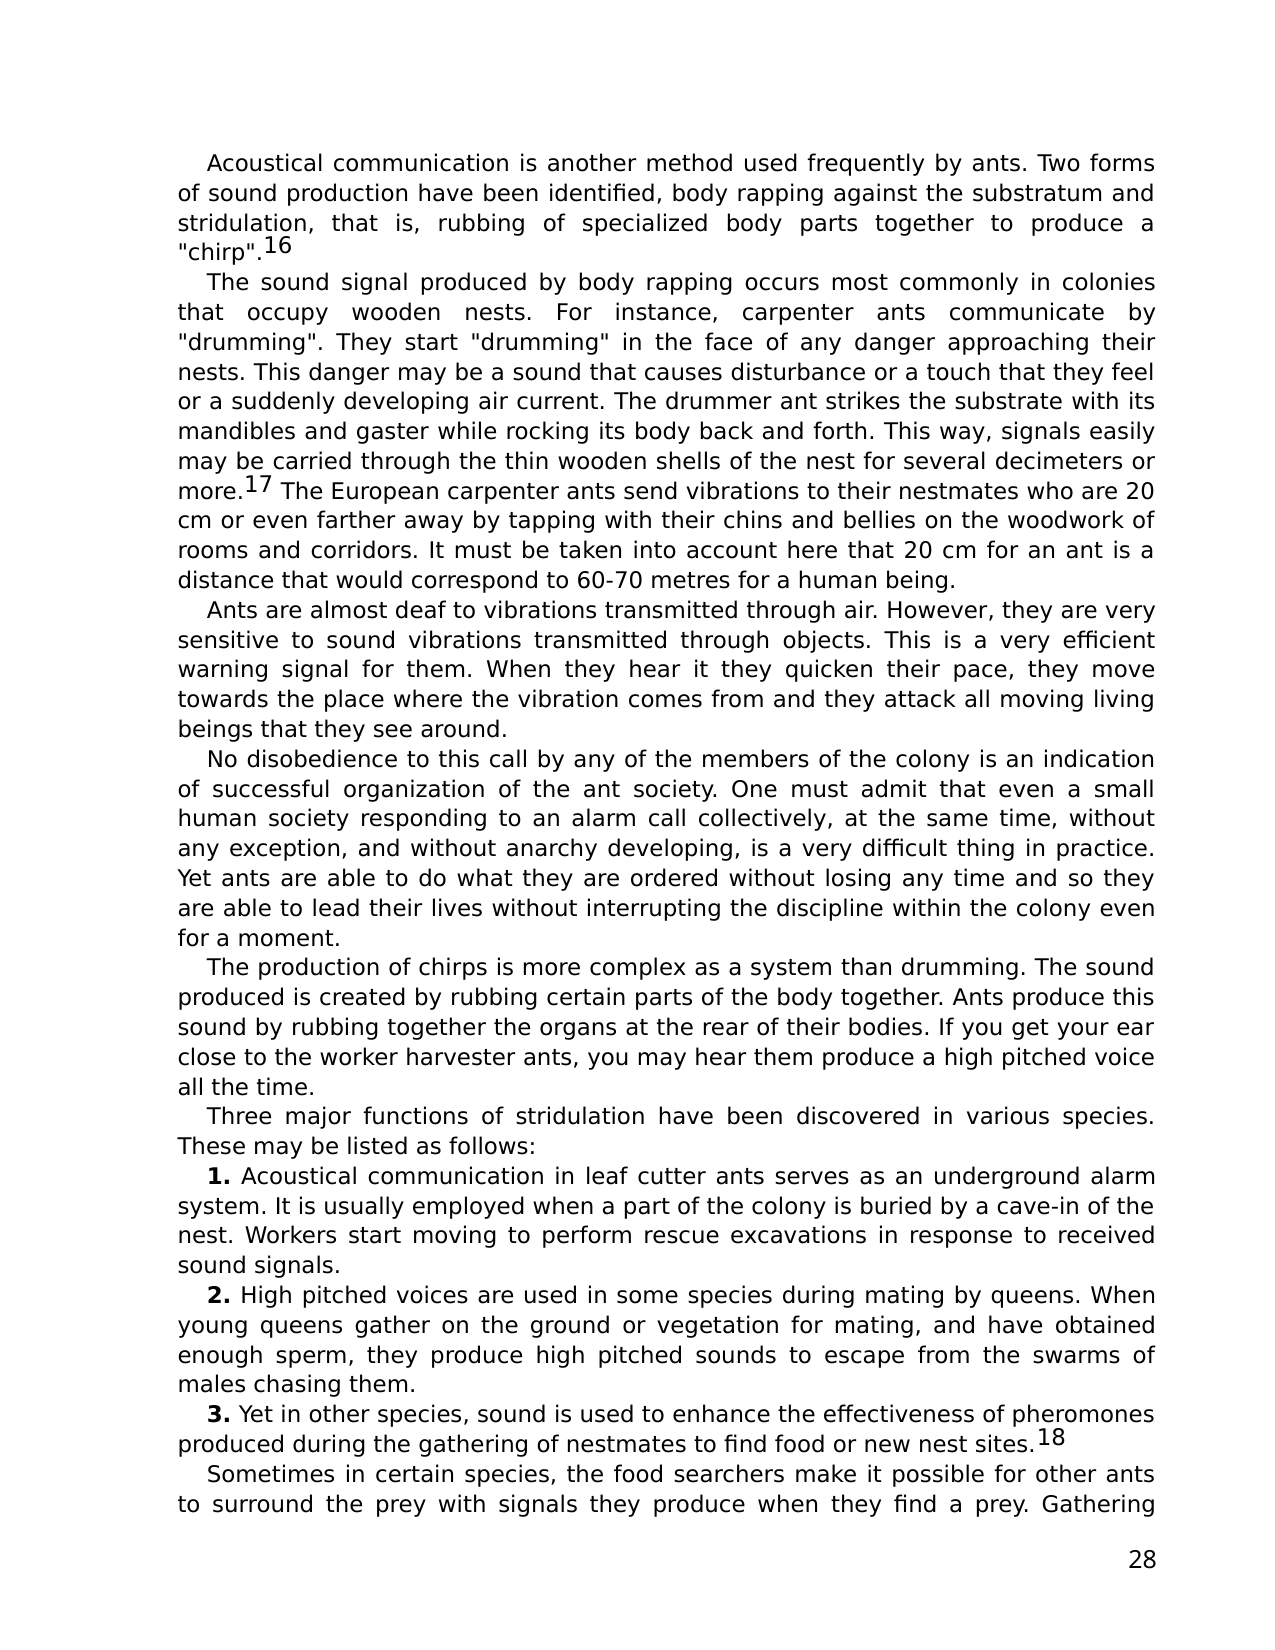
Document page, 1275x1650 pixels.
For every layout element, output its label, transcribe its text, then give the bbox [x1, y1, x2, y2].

text 1. Acoustical communication in leaf cutter ants serves as an underground alarm system. It is usually employed when a part of the colony is buried by a cave-in of the nest. Workers start moving to perform rescue excavations in response to received sound signals. [177, 1161, 1157, 1280]
text 2. High pitched voices are used in some species during mating by queens. When young queens gather on the ground or vegetation for mating, and have obtained enough sperm, they produce high pitched sounds to escape from the swarms of males chasing them. [177, 1280, 1157, 1399]
text Ants are almost deaf to vibrations transmitted through air. However, they are very sensitive to sound vibrations transmitted through objects. This is a very efficient warning signal for them. When they hear it they quicken their pace, they move towards the place where the vibration comes from and they attack all moving living beings that they see around. [177, 594, 1157, 743]
text The sound signal produced by body rapping occurs most commonly in colonies that occupy wooden nests. For instance, carpenter ants communicate by "drumming". They start "drumming" in the face of any danger approaching their nests. This danger may be a sound that causes disturbance or a touch that they feel or a suddenly developing air current. The drummer ant strikes the substrate with its mandibles and gaster while rocking its body back and forth. This way, signals easily may be carried through the thin wooden shells of the nest for several decimeters or more.17 The European carpenter ants send vibrations to their nestmates who are 20 cm or even farther away by tapping with their chins and bellies on the woodwork of rooms and corridors. It must be taken into account here that 20 cm for an ant is a distance that would correspond to 60-70 metres for a human being. [177, 267, 1157, 594]
text Three major functions of stridulation have been discovered in various species. These may be listed as follows: [177, 1101, 1157, 1161]
text 3. Yet in other species, sound is used to enhance the effectiveness of pheromones produced during the gathering of nestmates to find food or new nest sites.18 [177, 1399, 1157, 1458]
text The production of chirps is more complex as a system than drumming. The sound produced is created by rubbing certain parts of the body together. Ants produce this sound by rubbing together the organs at the rear of their bodies. If you get your ear close to the worker harvester ants, you may hear them produce a high pitched voice all the time. [177, 952, 1157, 1101]
text No disobedience to this call by any of the members of the colony is an indication of successful organization of the ant society. One must admit that even a small human society responding to an alarm call collectively, at the same time, without any exception, and without anarchy developing, is a very difficult thing in practice. Yet ants are able to do what they are ordered without losing any time and so they are able to lead their lives without interrupting the discipline within the colony even for a moment. [177, 743, 1157, 952]
text Acoustical communication is another method used frequently by ants. Two forms of sound production have been identified, body rapping against the substratum and stridulation, that is, rubbing of specialized body parts together to produce a "chirp".16 [177, 148, 1157, 267]
text Sometimes in certain species, the food searchers make it possible for other ants to surround the prey with signals they produce when they find a prey. Gathering [177, 1458, 1157, 1518]
